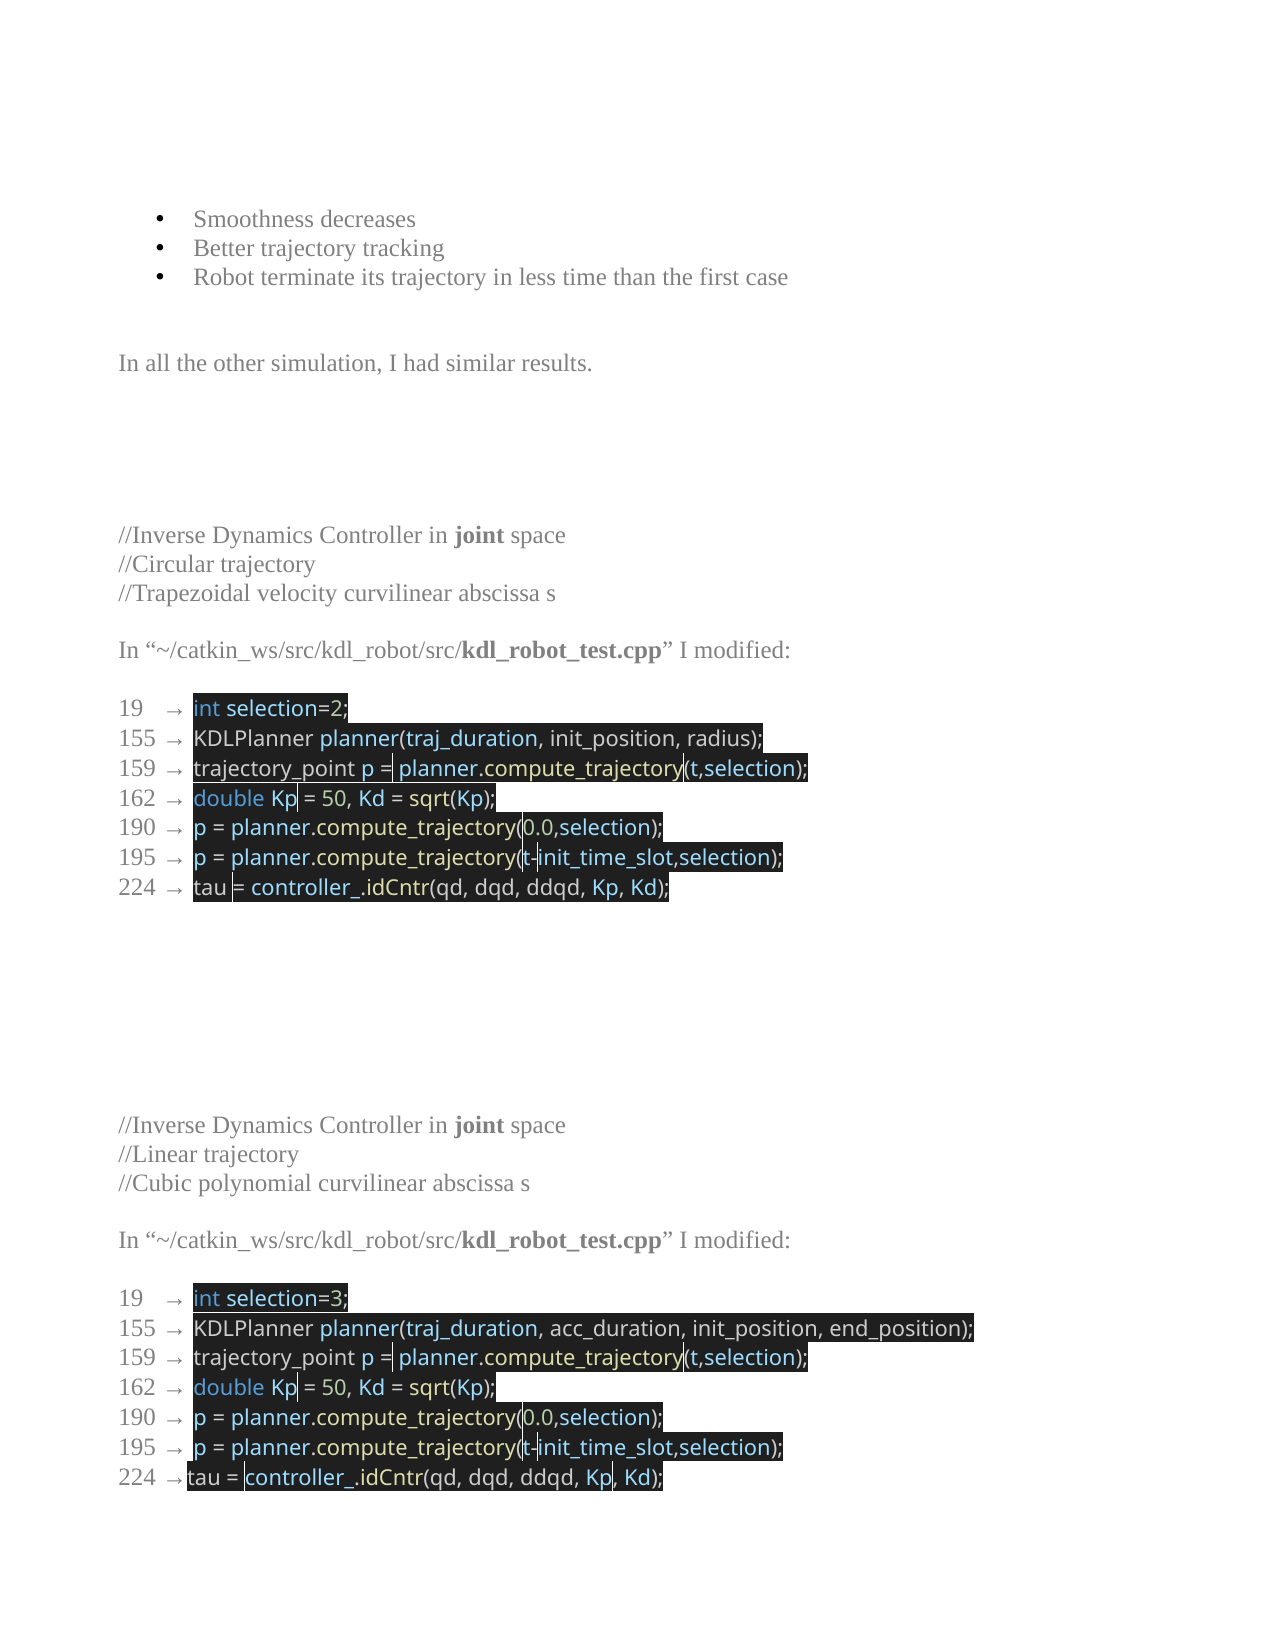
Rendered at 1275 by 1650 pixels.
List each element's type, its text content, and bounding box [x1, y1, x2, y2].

list Smoothness decreases [156, 204, 1157, 233]
text 155 → KDLPlanner planner(traj_duration, init_position, radius); [118, 723, 1157, 753]
text In all the other simulation, I had similar results. [118, 348, 1157, 377]
text 224 → tau = controller_.idCntr(qd, dqd, ddqd, Kp, Kd); [118, 872, 1157, 902]
text //Cubic polynomial curvilinear abscissa s [118, 1168, 1157, 1196]
text 190 → p = planner.compute_trajectory(0.0,selection); [118, 812, 1157, 842]
text //Inverse Dynamics Controller in joint space [118, 521, 1157, 549]
list Better trajectory tracking [156, 233, 1157, 262]
text 190 → p = planner.compute_trajectory(0.0,selection); [118, 1402, 1157, 1432]
text //Circular trajectory [118, 549, 1157, 578]
text 195 → p = planner.compute_trajectory(t-init_time_slot,selection); [118, 1432, 1157, 1461]
text 162 → double Kp = 50, Kd = sqrt(Kp); [118, 1372, 1157, 1402]
text 224 →tau = controller_.idCntr(qd, dqd, ddqd, Kp, Kd); [118, 1461, 1157, 1491]
text In “~/catkin_ws/src/kdl_robot/src/kdl_robot_test.cpp” I modified: [118, 1225, 1157, 1254]
text //Inverse Dynamics Controller in joint space [118, 1110, 1157, 1139]
text 19 → int selection=2; [118, 693, 1157, 723]
text 162 → double Kp = 50, Kd = sqrt(Kp); [118, 782, 1157, 812]
text 155 → KDLPlanner planner(traj_duration, acc_duration, init_position, end_position); [118, 1312, 1157, 1342]
list Robot terminate its trajectory in less time than the first case [156, 262, 1157, 291]
text 159 → trajectory_point p = planner.compute_trajectory(t,selection); [118, 1342, 1157, 1372]
text 159 → trajectory_point p = planner.compute_trajectory(t,selection); [118, 753, 1157, 782]
text 195 → p = planner.compute_trajectory(t-init_time_slot,selection); [118, 842, 1157, 872]
text 19 → int selection=3; [118, 1283, 1157, 1312]
text //Linear trajectory [118, 1139, 1157, 1168]
text In “~/catkin_ws/src/kdl_robot/src/kdl_robot_test.cpp” I modified: [118, 636, 1157, 664]
text //Trapezoidal velocity curvilinear abscissa s [118, 578, 1157, 607]
